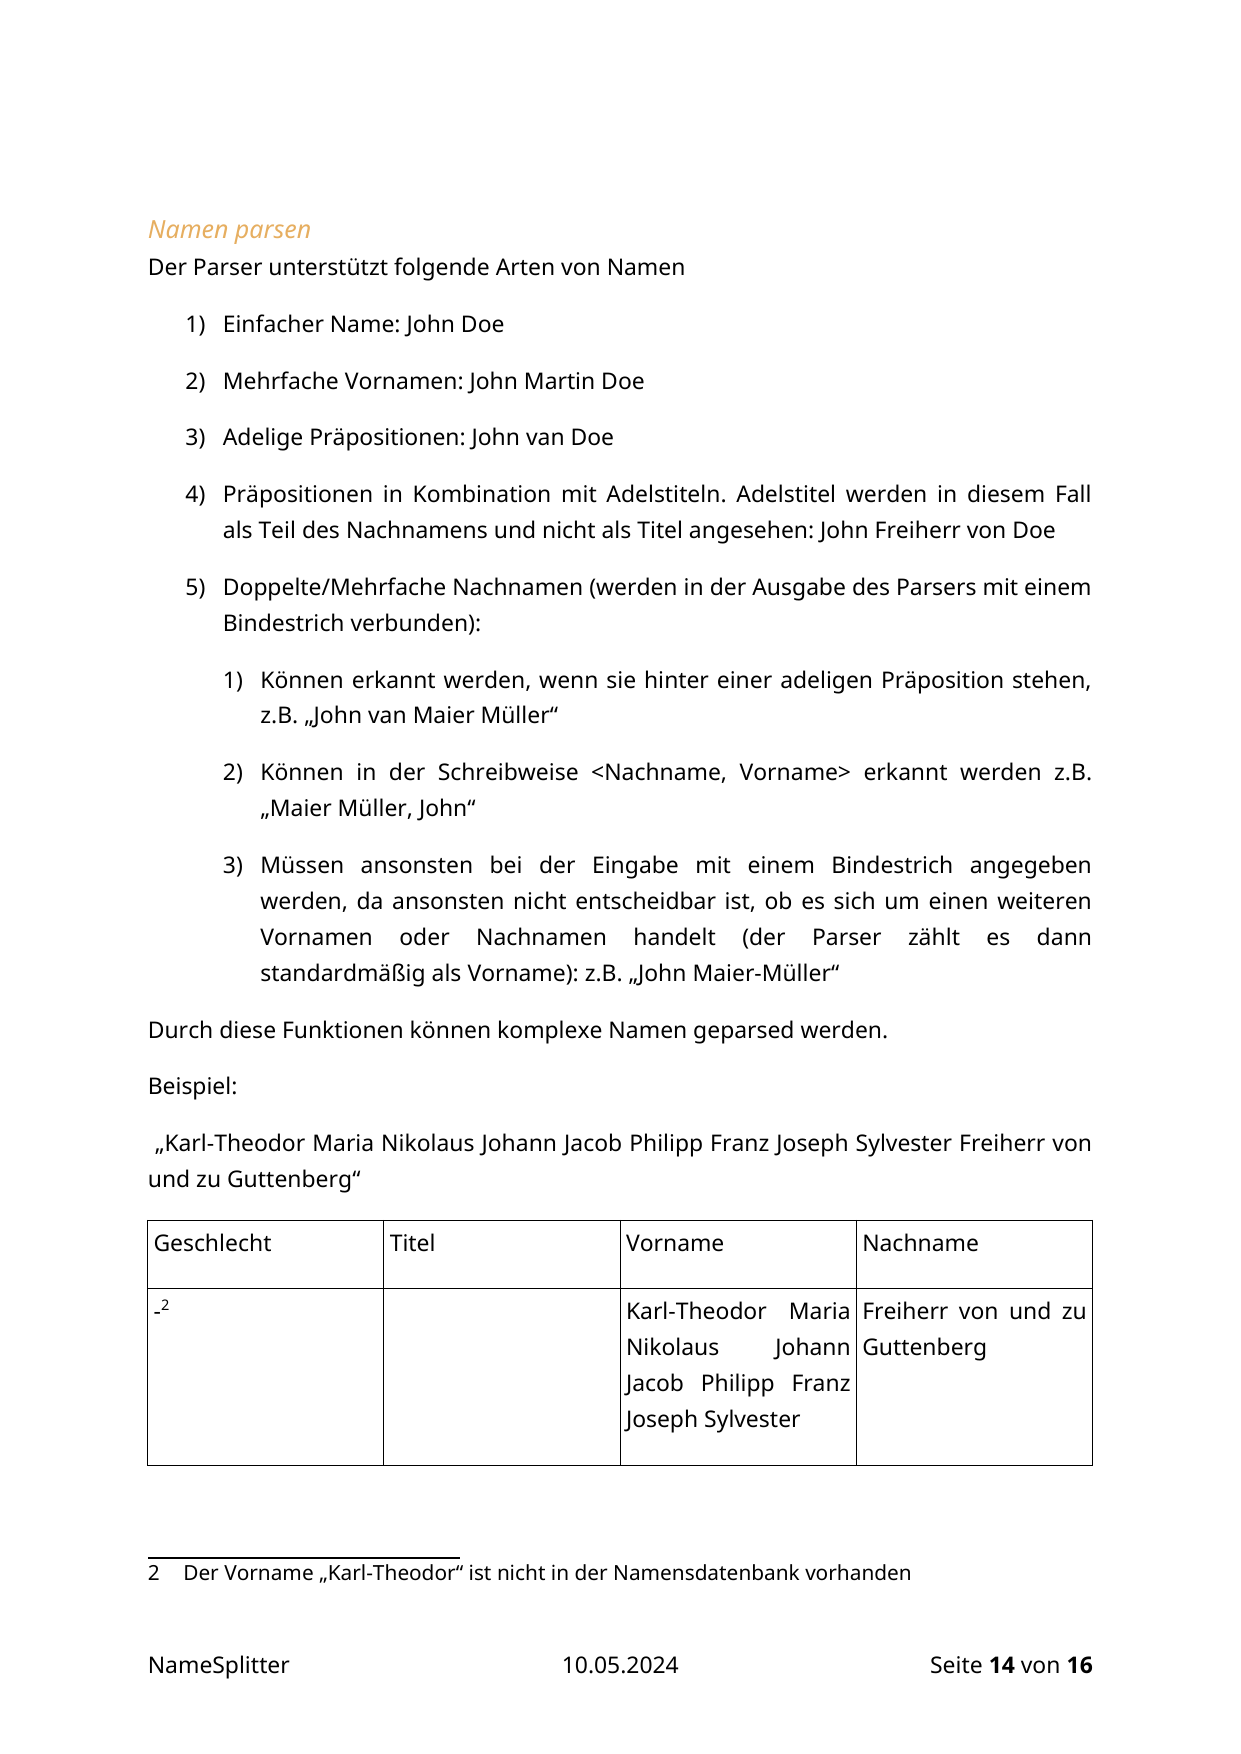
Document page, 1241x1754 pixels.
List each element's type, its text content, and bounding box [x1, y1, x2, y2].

table_cell Karl-Theodor Maria Nikolaus Johann Jacob Philipp Franz Joseph Sylvester [621, 1289, 856, 1464]
text Der Parser unterstützt folgende Arten von Namen [148, 251, 1093, 282]
table_header Vorname [621, 1221, 856, 1288]
list Einfacher Name: John Doe [185, 308, 1093, 339]
subtitle Namen parsen [148, 212, 1093, 246]
text Beispiel: [148, 1070, 1093, 1102]
list Adelige Präpositionen: John van Doe [185, 421, 1093, 453]
table_header Titel [384, 1221, 620, 1288]
list Mehrfache Vornamen: John Martin Doe [185, 364, 1093, 396]
list Doppelte/Mehrfache Nachnamen (werden in der Ausgabe des Parsers mit einem Bindestrich verbunden): [185, 571, 1093, 638]
list Müssen ansonsten bei der Eingabe mit einem Bindestrich angegeben werden, da ansonsten nicht entscheidbar ist, ob es sich um einen weiteren Vornamen oder Nachnamen handelt (der Parser zählt es dann standardmäßig als Vorname): z.B. „John Maier-Müller“ [223, 849, 1093, 988]
text „Karl-Theodor Maria Nikolaus Johann Jacob Philipp Franz Joseph Sylvester Freiherr von und zu Guttenberg“ [148, 1127, 1093, 1194]
table_header Nachname [857, 1221, 1092, 1288]
table_cell Freiherr von und zu Guttenberg [857, 1289, 1092, 1464]
table_cell [384, 1289, 620, 1464]
table_cell - [148, 1289, 383, 1464]
table_header Geschlecht [148, 1221, 383, 1288]
list Können in der Schreibweise <Nachname, Vorname> erkannt werden z.B. „Maier Müller, John“ [223, 756, 1093, 823]
list Präpositionen in Kombination mit Adelstiteln. Adelstitel werden in diesem Fall als Teil des Nachnamens und nicht als Titel angesehen: John Freiherr von Doe [185, 478, 1093, 545]
text Durch diese Funktionen können komplexe Namen geparsed werden. [148, 1013, 1093, 1045]
list Können erkannt werden, wenn sie hinter einer adeligen Präposition stehen, z.B. „John van Maier Müller“ [223, 663, 1093, 731]
